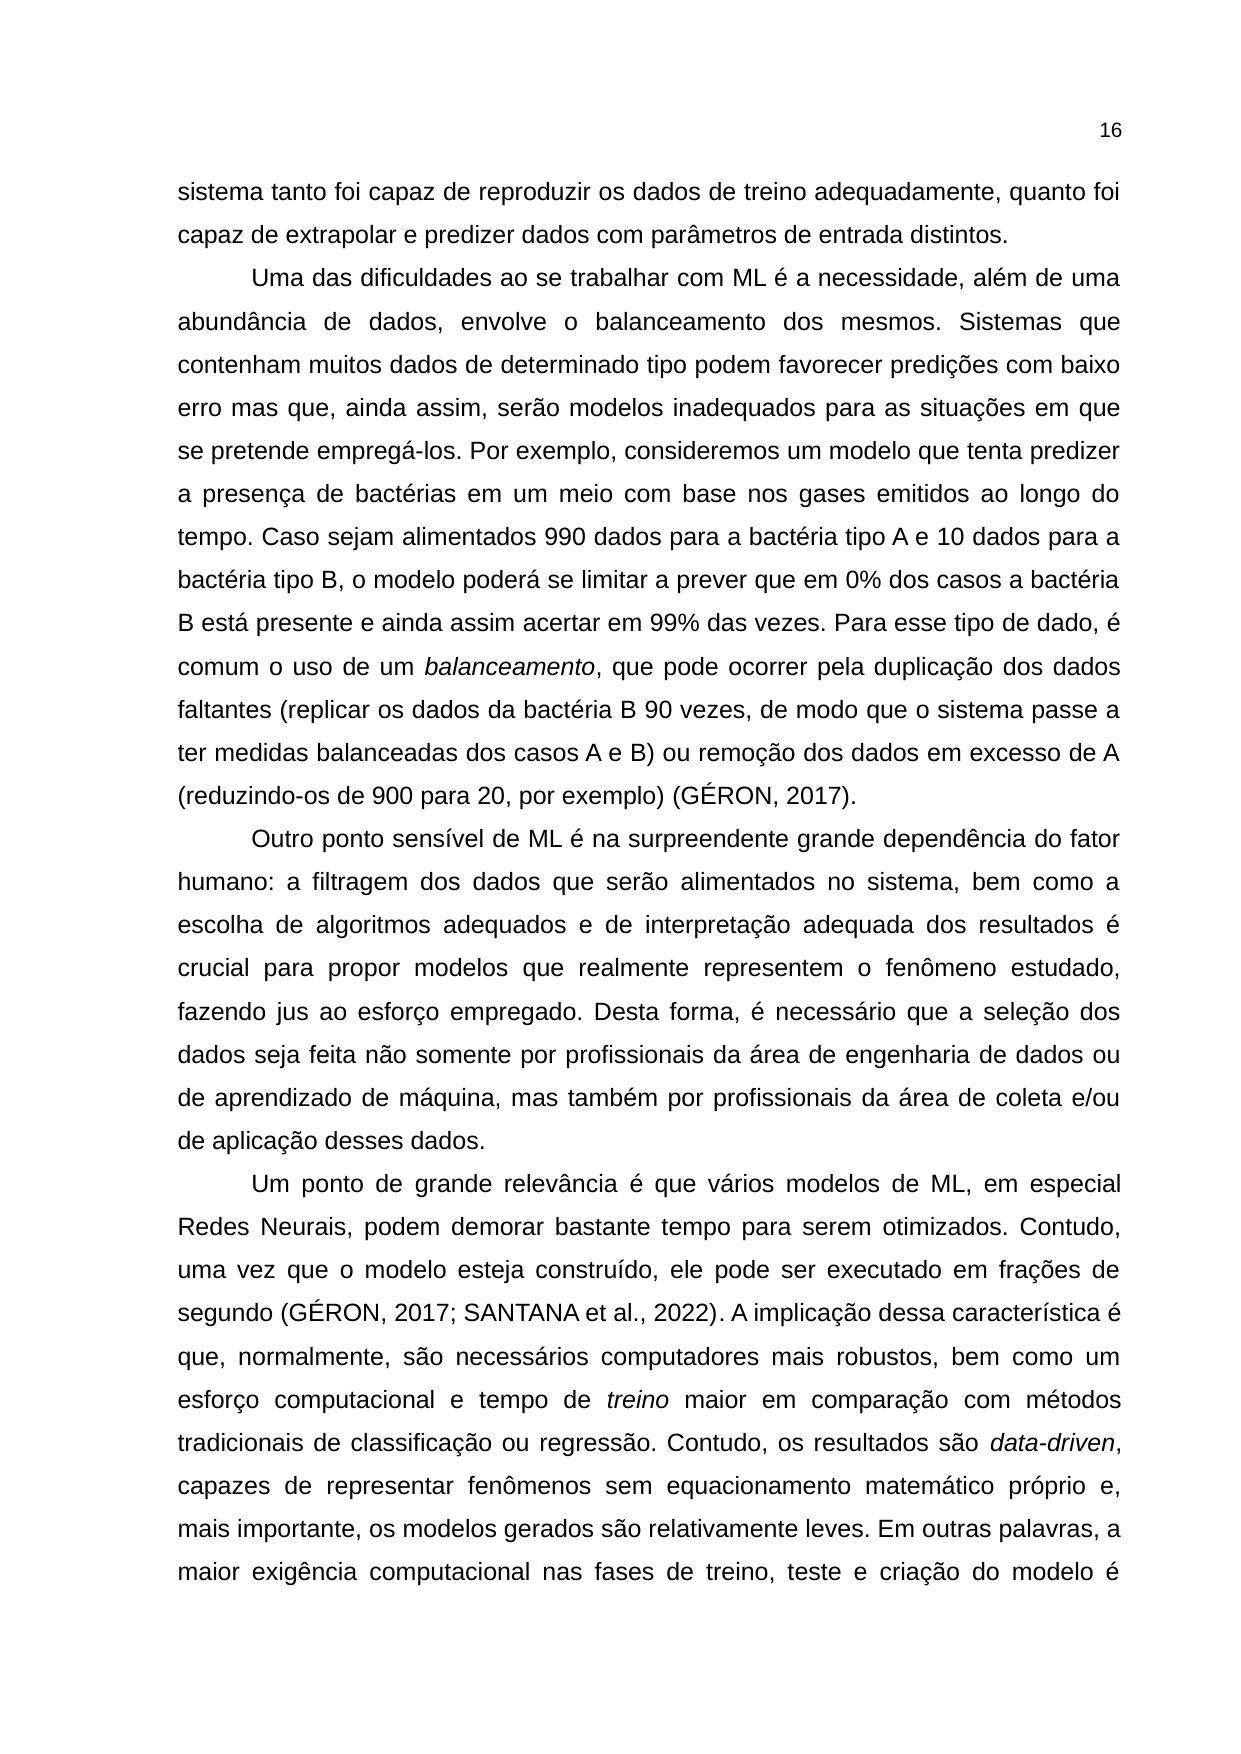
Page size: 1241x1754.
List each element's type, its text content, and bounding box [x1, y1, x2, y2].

text Outro ponto sensível de ML é na surpreendente grande dependência do fator humano: a filtragem dos dados que serão alimentados no sistema, bem como a escolha de algoritmos adequados e de interpretação adequada dos resultados é crucial para propor modelos que realmente representem o fenômeno estudado, fazendo jus ao esforço empregado. Desta forma, é necessário que a seleção dos dados seja feita não somente por profissionais da área de engenharia de dados ou de aprendizado de máquina, mas também por profissionais da área de coleta e/ou de aplicação desses dados. [177, 824, 1122, 1154]
text Uma das dificuldades ao se trabalhar com ML é a necessidade, além de uma abundância de dados, envolve o balanceamento dos mesmos. Sistemas que contenham muitos dados de determinado tipo podem favorecer predições com baixo erro mas que, ainda assim, serão modelos inadequados para as situações em que se pretende empregá-los. Por exemplo, consideremos um modelo que tenta predizer a presença de bactérias em um meio com base nos gases emitidos ao longo do tempo. Caso sejam alimentados 990 dados para a bactéria tipo A e 10 dados para a bactéria tipo B, o modelo poderá se limitar a prever que em 0% dos casos a bactéria B está presente e ainda assim acertar em 99% das vezes. Para esse tipo de dado, é comum o uso de um balanceamento, que pode ocorrer pela duplicação dos dados faltantes (replicar os dados da bactéria B 90 vezes, de modo que o sistema passe a ter medidas balanceadas dos casos A e B) ou remoção dos dados em excesso de A (reduzindo-os de 900 para 20, por exemplo) (GÉRON, 2017). [177, 263, 1122, 809]
text Um ponto de grande relevância é que vários modelos de ML, em especial Redes Neurais, podem demorar bastante tempo para serem otimizados. Contudo, uma vez que o modelo esteja construído, ele pode ser executado em frações de segundo (GÉRON, 2017; SANTANA et al., 2022). A implicação dessa característica é que, normalmente, são necessários computadores mais robustos, bem como um esforço computacional e tempo de treino maior em comparação com métodos tradicionais de classificação ou regressão. Contudo, os resultados são data-driven, capazes de representar fenômenos sem equacionamento matemático próprio e, mais importante, os modelos gerados são relativamente leves. Em outras palavras, a maior exigência computacional nas fases de treino, teste e criação do modelo é [177, 1169, 1122, 1586]
text sistema tanto foi capaz de reproduzir os dados de treino adequadamente, quanto foi capaz de extrapolar e predizer dados com parâmetros de entrada distintos. [177, 177, 1122, 249]
